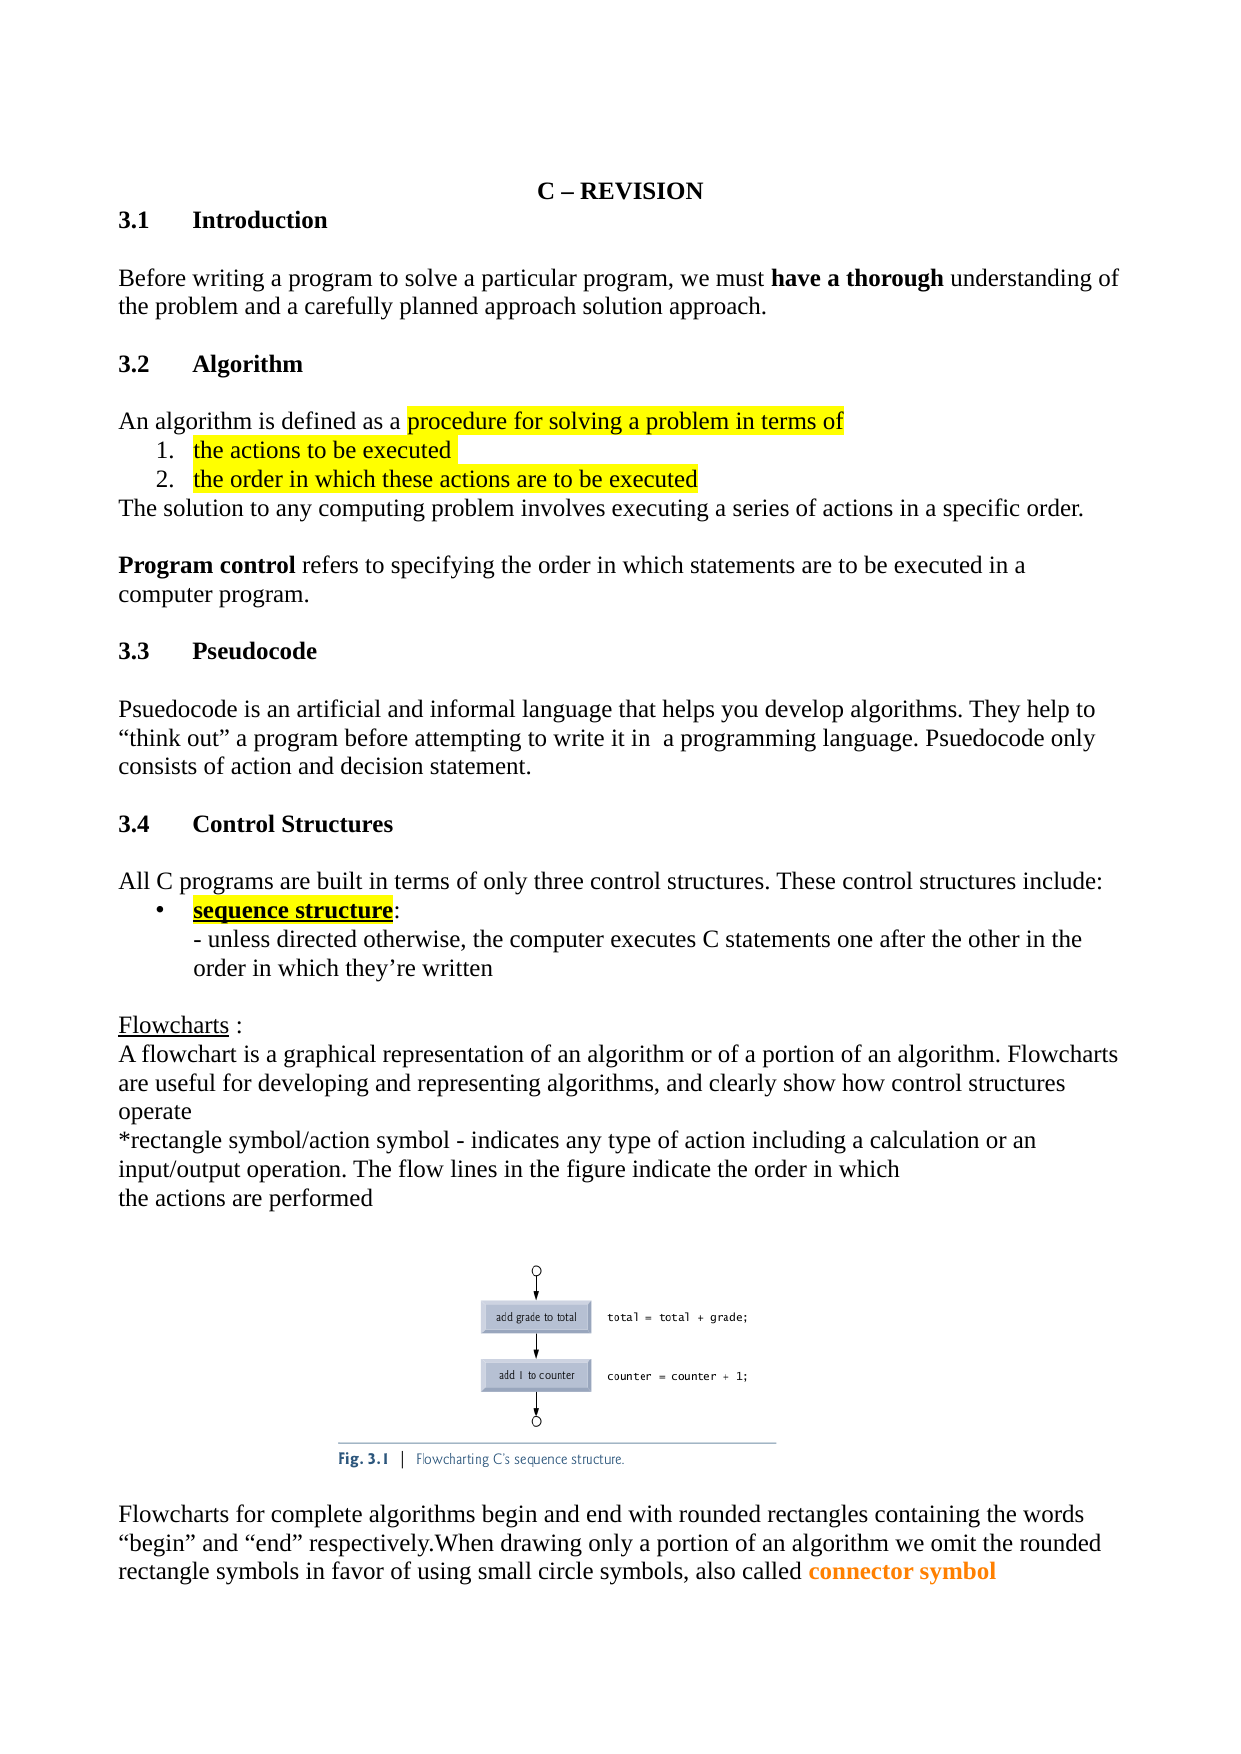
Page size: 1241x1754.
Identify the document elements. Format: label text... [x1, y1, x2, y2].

text 3.4 Control Structures [118, 809, 1122, 838]
text the actions are performed [118, 1183, 1122, 1211]
text An algorithm is defined as a procedure for solving a problem in terms of [118, 406, 1122, 435]
list sequence structure: [156, 895, 1122, 924]
list the order in which these actions are to be executed [156, 464, 1122, 493]
text A flowchart is a graphical representation of an algorithm or of a portion of an algorithm. Flowcharts are useful for developing and representing algorithms, and clearly show how control structures operate [118, 1039, 1122, 1125]
text *rectangle symbol/action symbol - indicates any type of action including a calculation or an input/output operation. The flow lines in the figure indicate the order in which [118, 1125, 1122, 1183]
list - unless directed otherwise, the computer executes C statements one after the other in the order in which they’re written [156, 924, 1122, 981]
text The solution to any computing problem involves executing a series of actions in a specific order. [118, 493, 1122, 521]
text Program control refers to specifying the order in which statements are to be executed in a computer program. [118, 550, 1122, 608]
text 3.2 Algorithm [118, 349, 1122, 378]
text All C programs are built in terms of only three control structures. These control structures include: [118, 866, 1122, 895]
text Before writing a program to solve a particular program, we must have a thorough understanding of the problem and a carefully planned approach solution approach. [118, 263, 1122, 320]
text 3.1 Introduction [118, 205, 1122, 234]
text Psuedocode is an artificial and informal language that helps you develop algorithms. They help to “think out” a program before attempting to write it in a programming language. Psuedocode only consists of action and decision statement. [118, 694, 1122, 780]
list the actions to be executed [156, 435, 1122, 464]
text C – REVISION [118, 176, 1122, 205]
picture [336, 1250, 777, 1476]
text Flowcharts : [118, 1010, 1122, 1039]
text 3.3 Pseudocode [118, 636, 1122, 665]
text Flowcharts for complete algorithms begin and end with rounded rectangles containing the words “begin” and “end” respectively.When drawing only a portion of an algorithm we omit the rounded rectangle symbols in favor of using small circle symbols, also called connector symbol [118, 1499, 1122, 1585]
